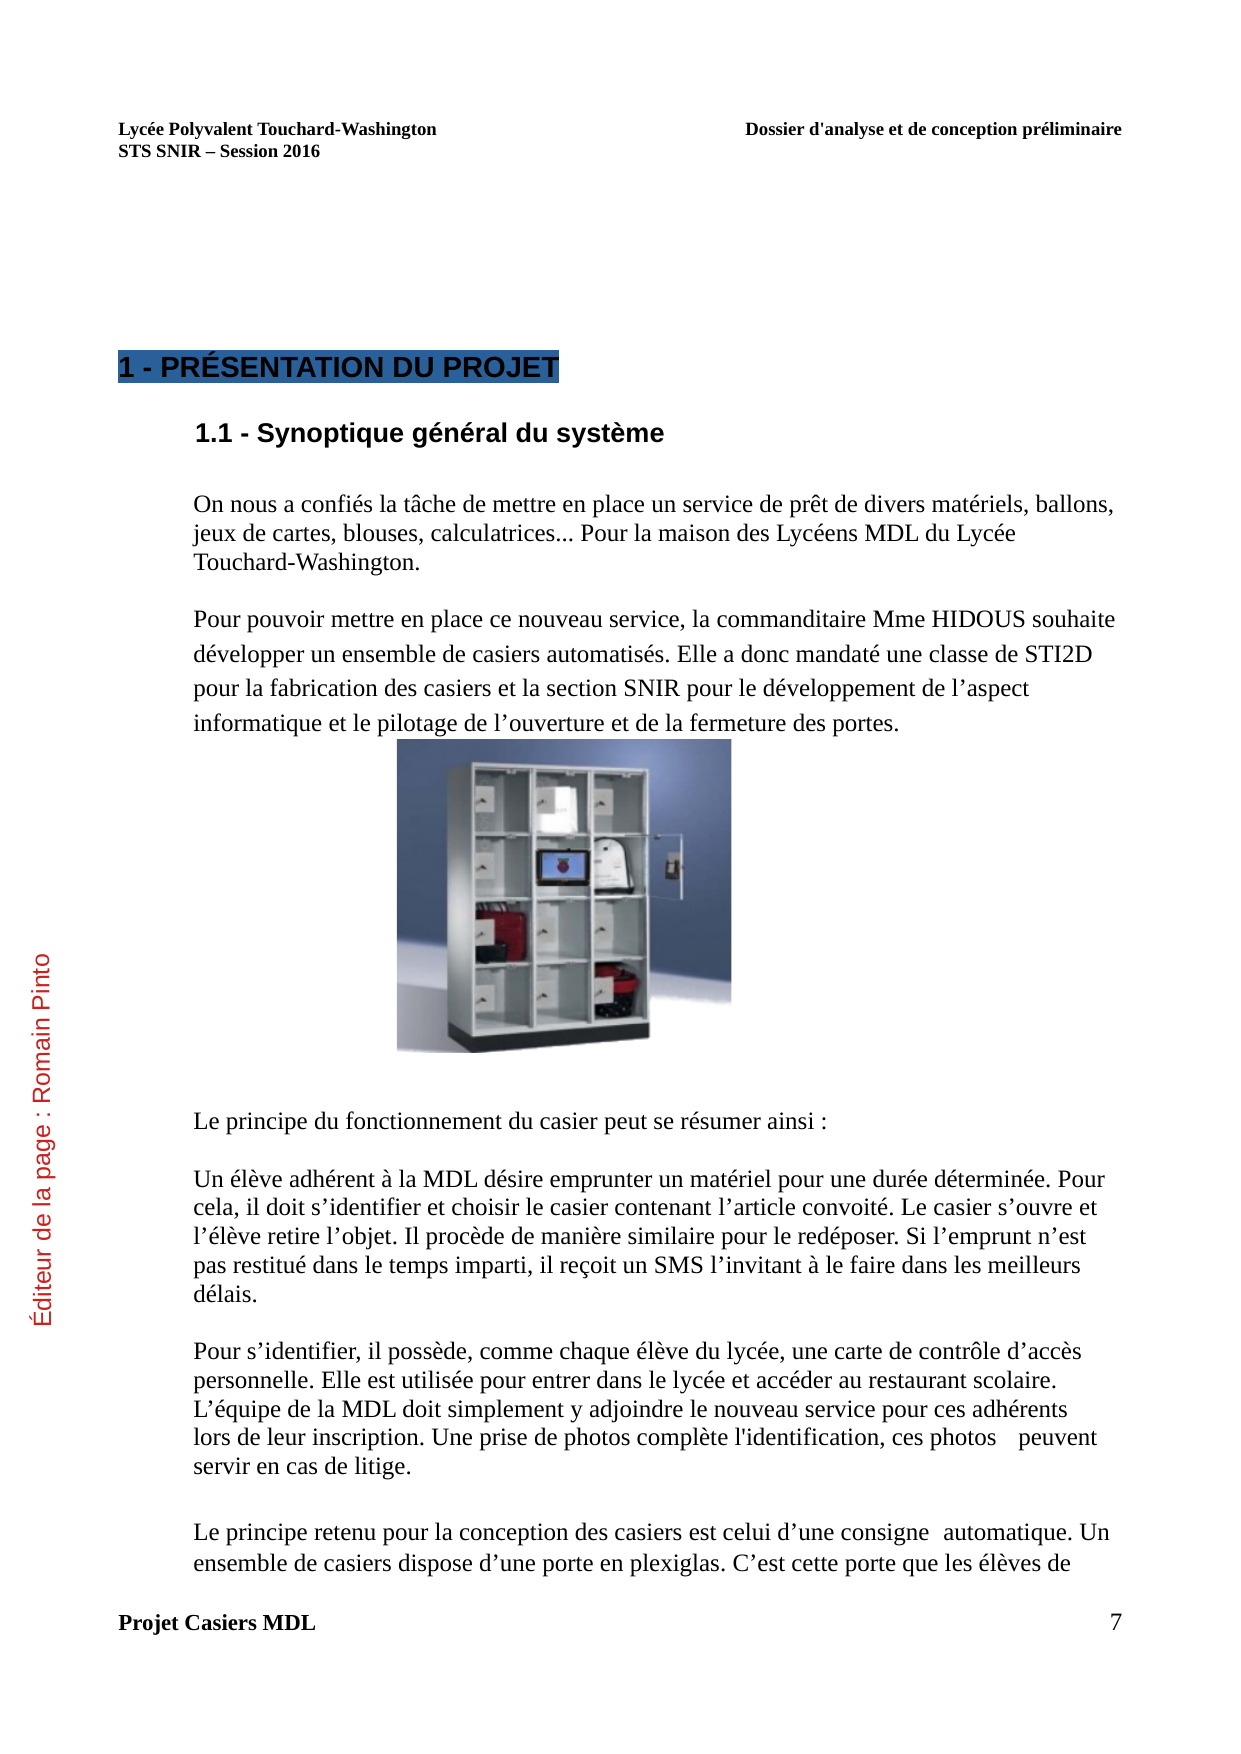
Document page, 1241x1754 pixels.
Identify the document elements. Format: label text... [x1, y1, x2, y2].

text Le principe retenu pour la conception des casiers est celui d’une consigne automatique. Un ensemble de casiers dispose d’une porte en plexiglas. C’est cette porte que les élèves de [118, 1514, 1122, 1577]
text Pour s’identifier, il possède, comme chaque élève du lycée, une carte de contrôle d’accès personnelle. Elle est utilisée pour entrer dans le lycée et accéder au restaurant scolaire. L’équipe de la MDL doit simplement y adjoindre le nouveau service pour ces adhérents lors de leur inscription. Une prise de photos complète l'identification, ces photos peuvent servir en cas de litige. [118, 1336, 1122, 1480]
text Le principe du fonctionnement du casier peut se résumer ainsi : [118, 1106, 1122, 1135]
subtitle 1.1 - Synoptique général du système [195, 417, 1122, 448]
text Pour pouvoir mettre en place ce nouveau service, la commanditaire Mme HIDOUS souhaite développer un ensemble de casiers automatisés. Elle a donc mandaté une classe de STI2D pour la fabrication des casiers et la section SNIR pour le développement de l’aspect informatique et le pilotage de l’ouverture et de la fermeture des portes. [118, 604, 1122, 736]
text On nous a confiés la tâche de mettre en place un service de prêt de divers matériels, ballons, jeux de cartes, blouses, calculatrices... Pour la maison des Lycéens MDL du Lycée Touchard-Washington. [118, 489, 1122, 576]
text Un élève adhérent à la MDL désire emprunter un matériel pour une durée déterminée. Pour cela, il doit s’identifier et choisir le casier contenant l’article convoité. Le casier s’ouvre et l’élève retire l’objet. Il procède de manière similaire pour le redéposer. Si l’emprunt n’est pas restitué dans le temps imparti, il reçoit un SMS l’invitant à le faire dans les meilleurs délais. [118, 1164, 1122, 1307]
picture [396, 739, 732, 1053]
subtitle 1 - PRÉSENTATION DU PROJET [118, 350, 1122, 383]
